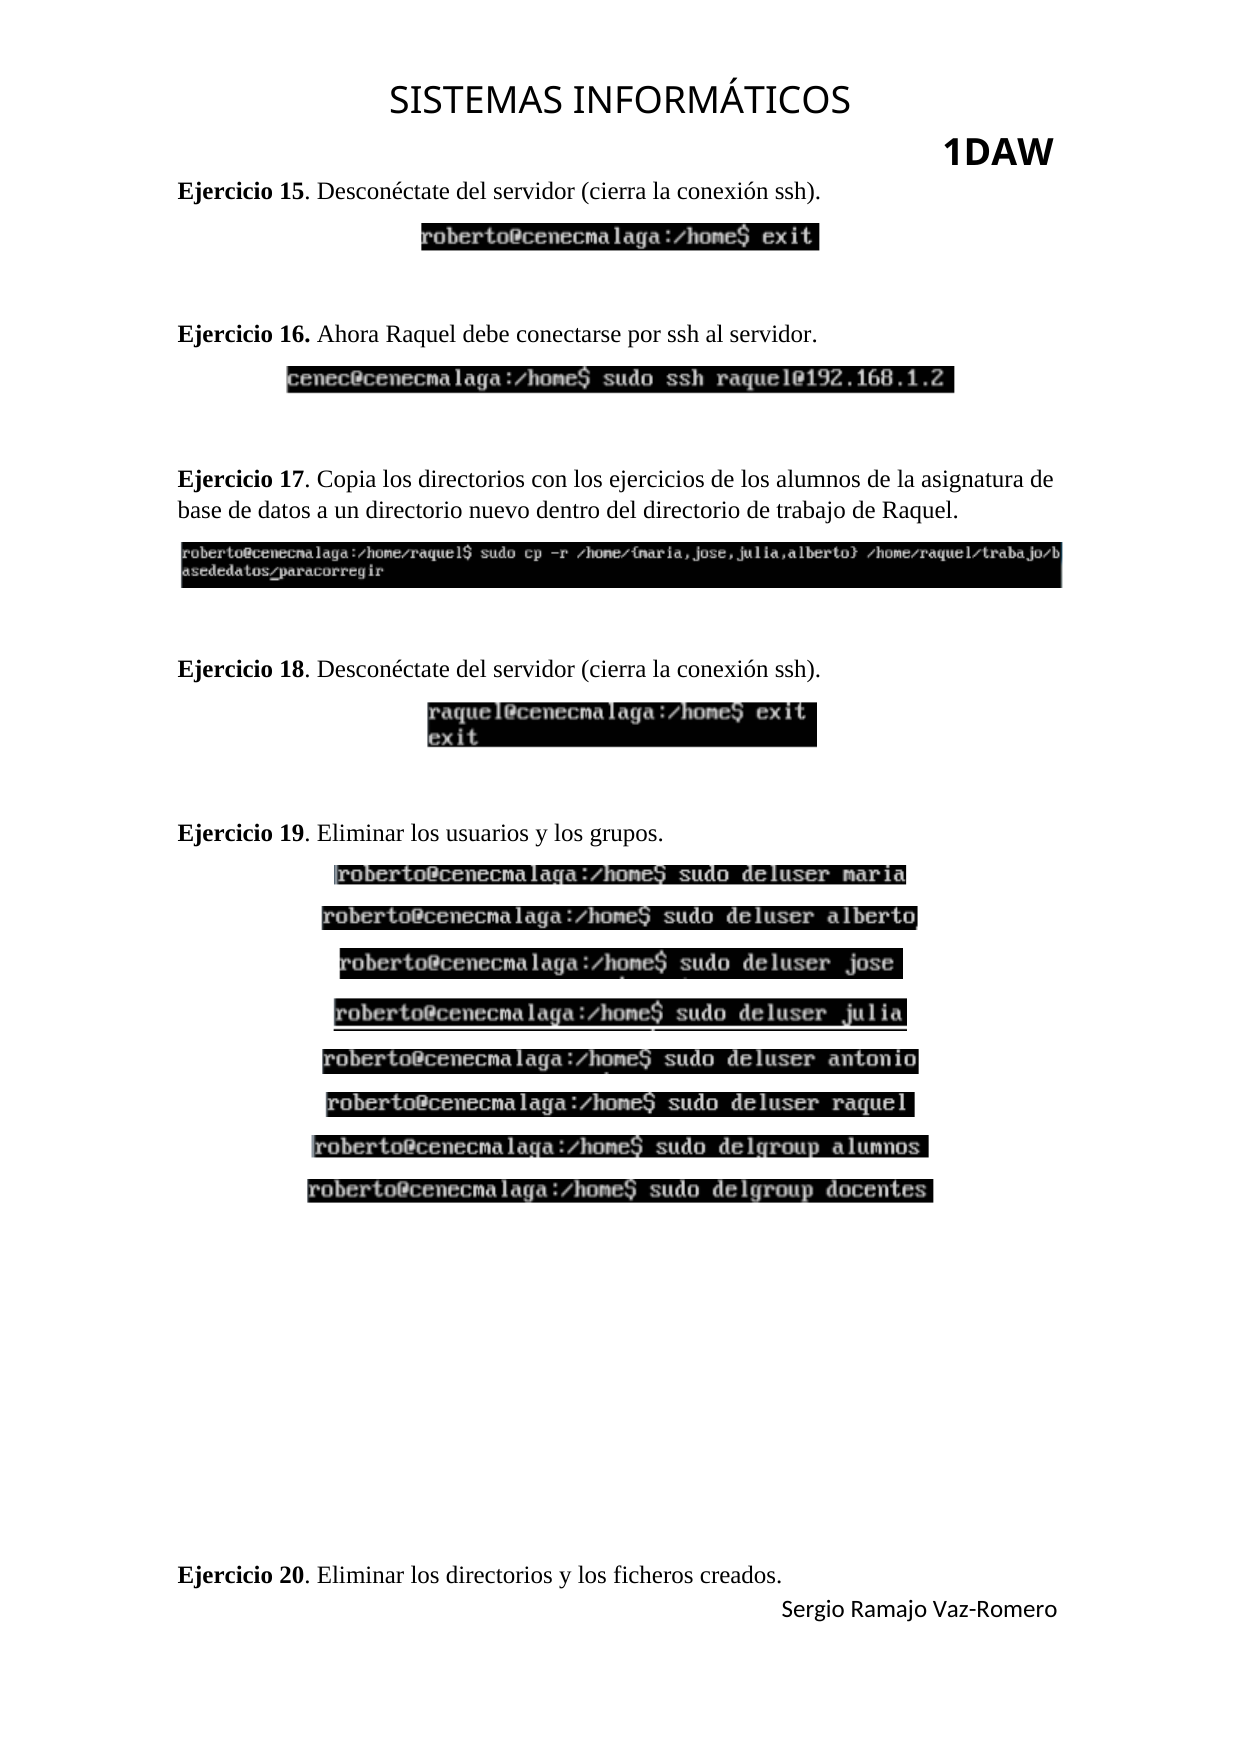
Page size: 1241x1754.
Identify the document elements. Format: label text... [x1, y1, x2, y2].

text Ejercicio 19. Eliminar los usuarios y los grupos. [177, 818, 1063, 847]
text Ejercicio 15. Desconéctate del servidor (cierra la conexión ssh). [177, 176, 1063, 204]
picture [423, 701, 817, 752]
text Ejercicio 20. Eliminar los directorios y los ficheros creados. [177, 1560, 1063, 1589]
picture [285, 366, 955, 398]
picture [421, 223, 820, 254]
picture [334, 865, 907, 888]
picture [311, 1135, 929, 1161]
picture [325, 1092, 915, 1117]
picture [321, 1049, 919, 1074]
picture [337, 948, 903, 979]
picture [319, 906, 921, 930]
picture [177, 542, 1063, 588]
text Ejercicio 18. Desconéctate del servidor (cierra la conexión ssh). [177, 654, 1063, 683]
picture [333, 997, 907, 1031]
text Ejercicio 16. Ahora Raquel debe conectarse por ssh al servidor. [177, 319, 1063, 348]
text Ejercicio 17. Copia los directorios con los ejercicios de los alumnos de la asignatura de base de datos a un directorio nuevo dentro del directorio de trabajo de Raquel. [177, 464, 1063, 523]
picture [306, 1179, 934, 1208]
